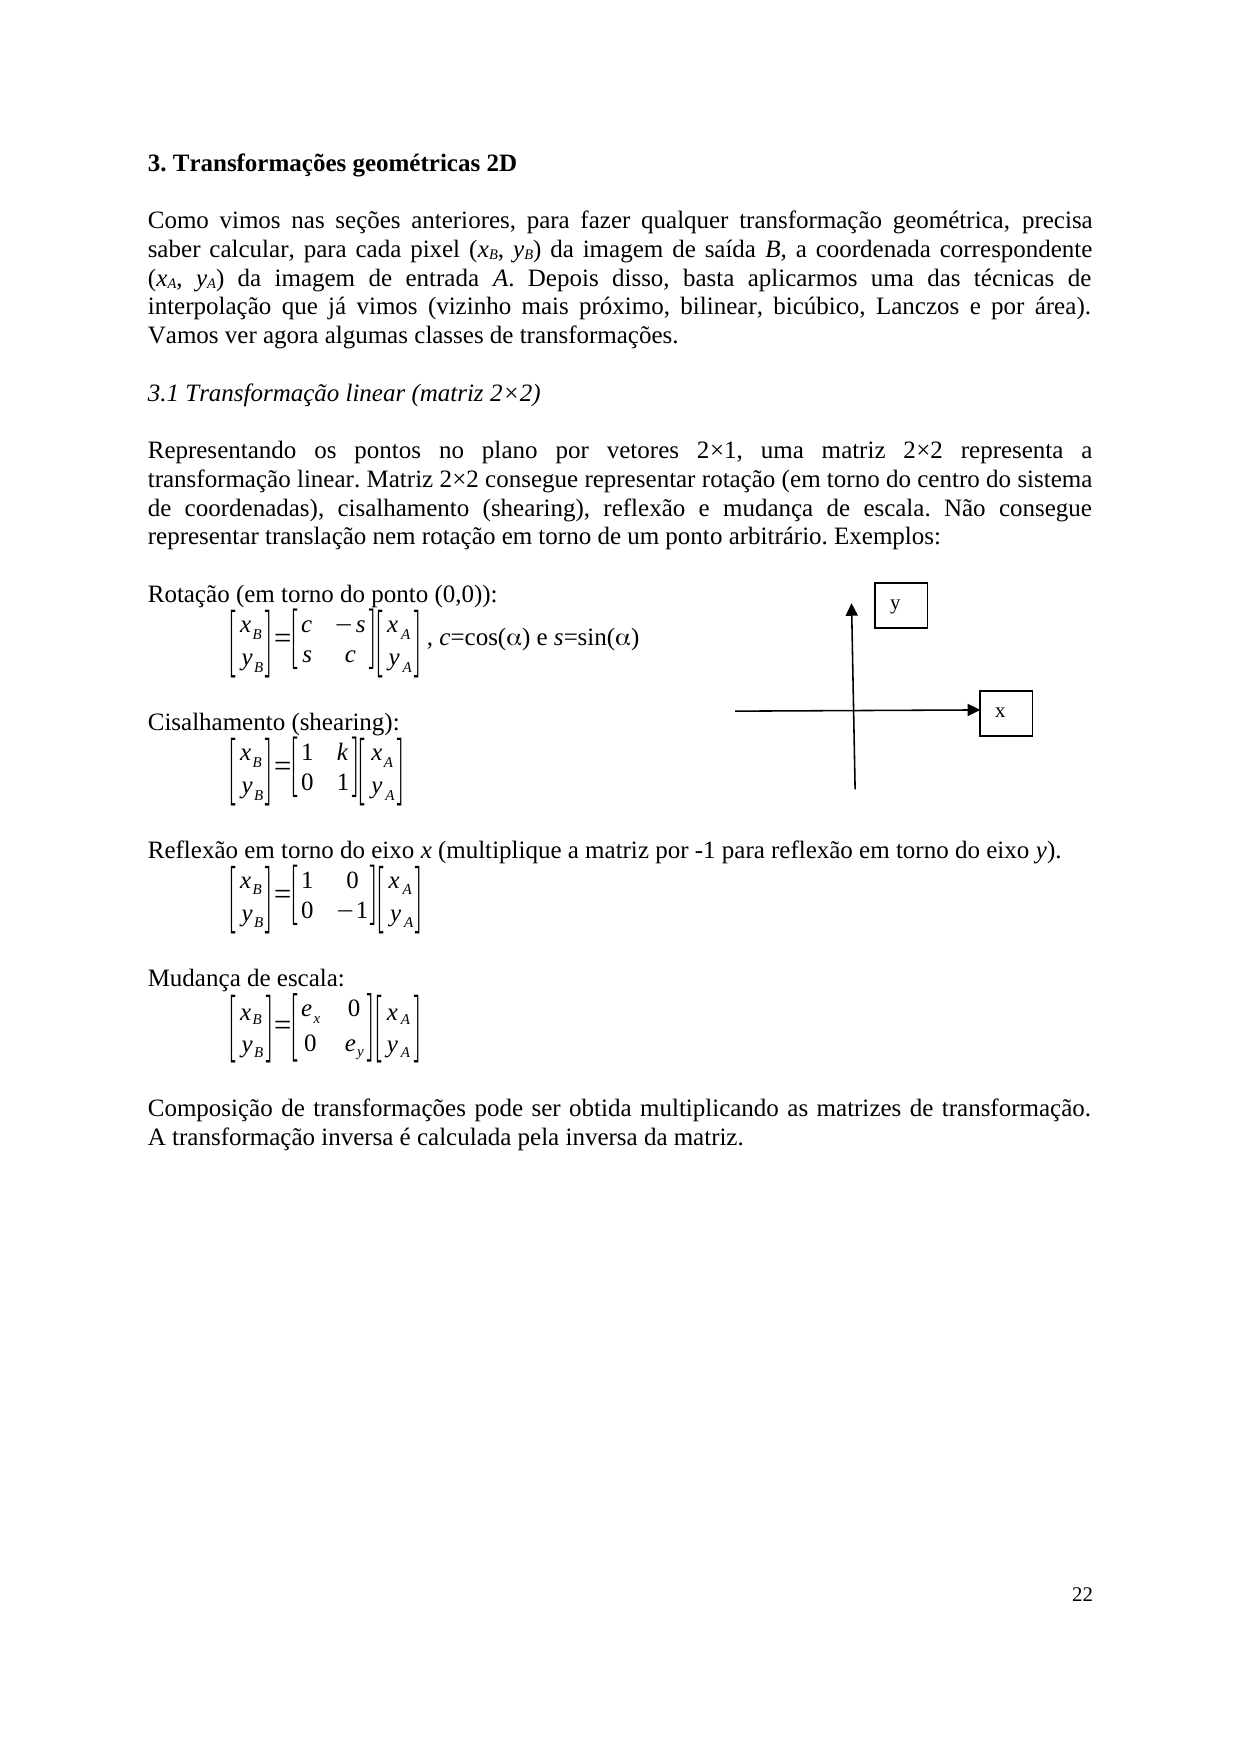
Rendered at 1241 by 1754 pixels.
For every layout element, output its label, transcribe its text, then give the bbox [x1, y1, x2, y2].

text [855, 711, 979, 736]
text , c=cos() e s=sin() [223, 608, 852, 678]
text Como vimos nas seções anteriores, para fazer qualquer transformação geométrica, precisa saber calcular, para cada pixel (xB, yB) da imagem de saída B, a coordenada correspondente (xA, yA) da imagem de entrada A. Depois disso, basta aplicarmos uma das técnicas de interpolação que já vimos (vizinho mais próximo, bilinear, bicúbico, Lanczos e por área). Vamos ver agora algumas classes de transformações. [148, 205, 1092, 349]
text [1033, 707, 1092, 736]
text Rotação (em torno do ponto (0,0)): [148, 579, 1092, 608]
text Mudança de escala: [148, 963, 1092, 992]
text Reflexão em torno do eixo x (multiplique a matriz por -1 para reflexão em torno do eixo y). [148, 835, 1092, 864]
text Cisalhamento (shearing): [148, 707, 853, 736]
text Composição de transformações pode ser obtida multiplicando as matrizes de transformação. A transformação inversa é calculada pela inversa da matriz. [148, 1093, 1092, 1151]
text 3. Transformações geométricas 2D [148, 148, 1092, 176]
text Representando os pontos no plano por vetores 2×1, uma matriz 2×2 representa a transformação linear. Matriz 2×2 consegue representar rotação (em torno do centro do sistema de coordenadas), cisalhamento (shearing), reflexão e mudança de escala. Não consegue representar translação nem rotação em torno de um ponto arbitrário. Exemplos: [148, 435, 1092, 550]
text [853, 608, 1092, 678]
text 3.1 Transformação linear (matriz 2×2) [148, 378, 1092, 406]
